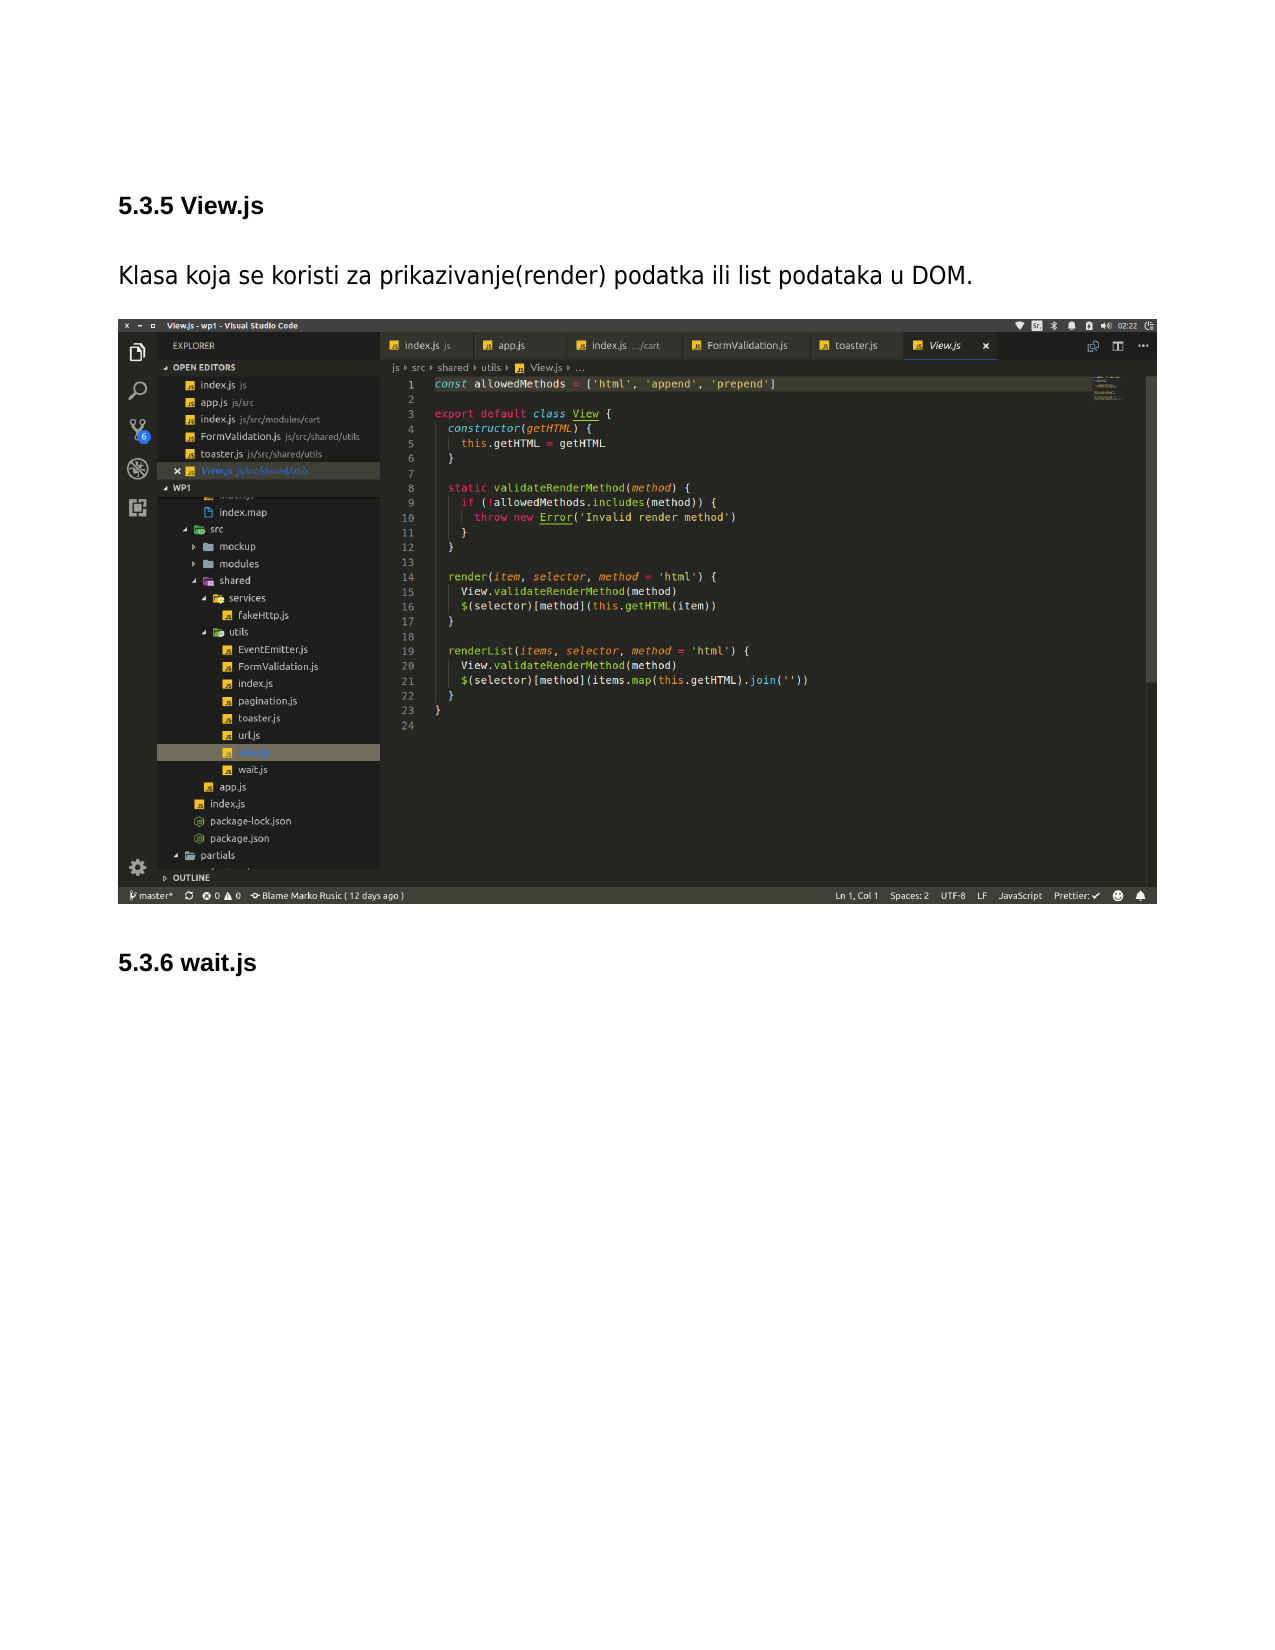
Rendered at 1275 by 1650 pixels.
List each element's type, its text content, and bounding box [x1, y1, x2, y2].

text Klasa koja se koristi za prikazivanje(render) podatka ili list podataka u DOM. [118, 261, 1157, 291]
picture [118, 319, 1157, 904]
subtitle 5.3.5 View.js [118, 191, 1157, 220]
subtitle 5.3.6 wait.js [118, 948, 1157, 977]
